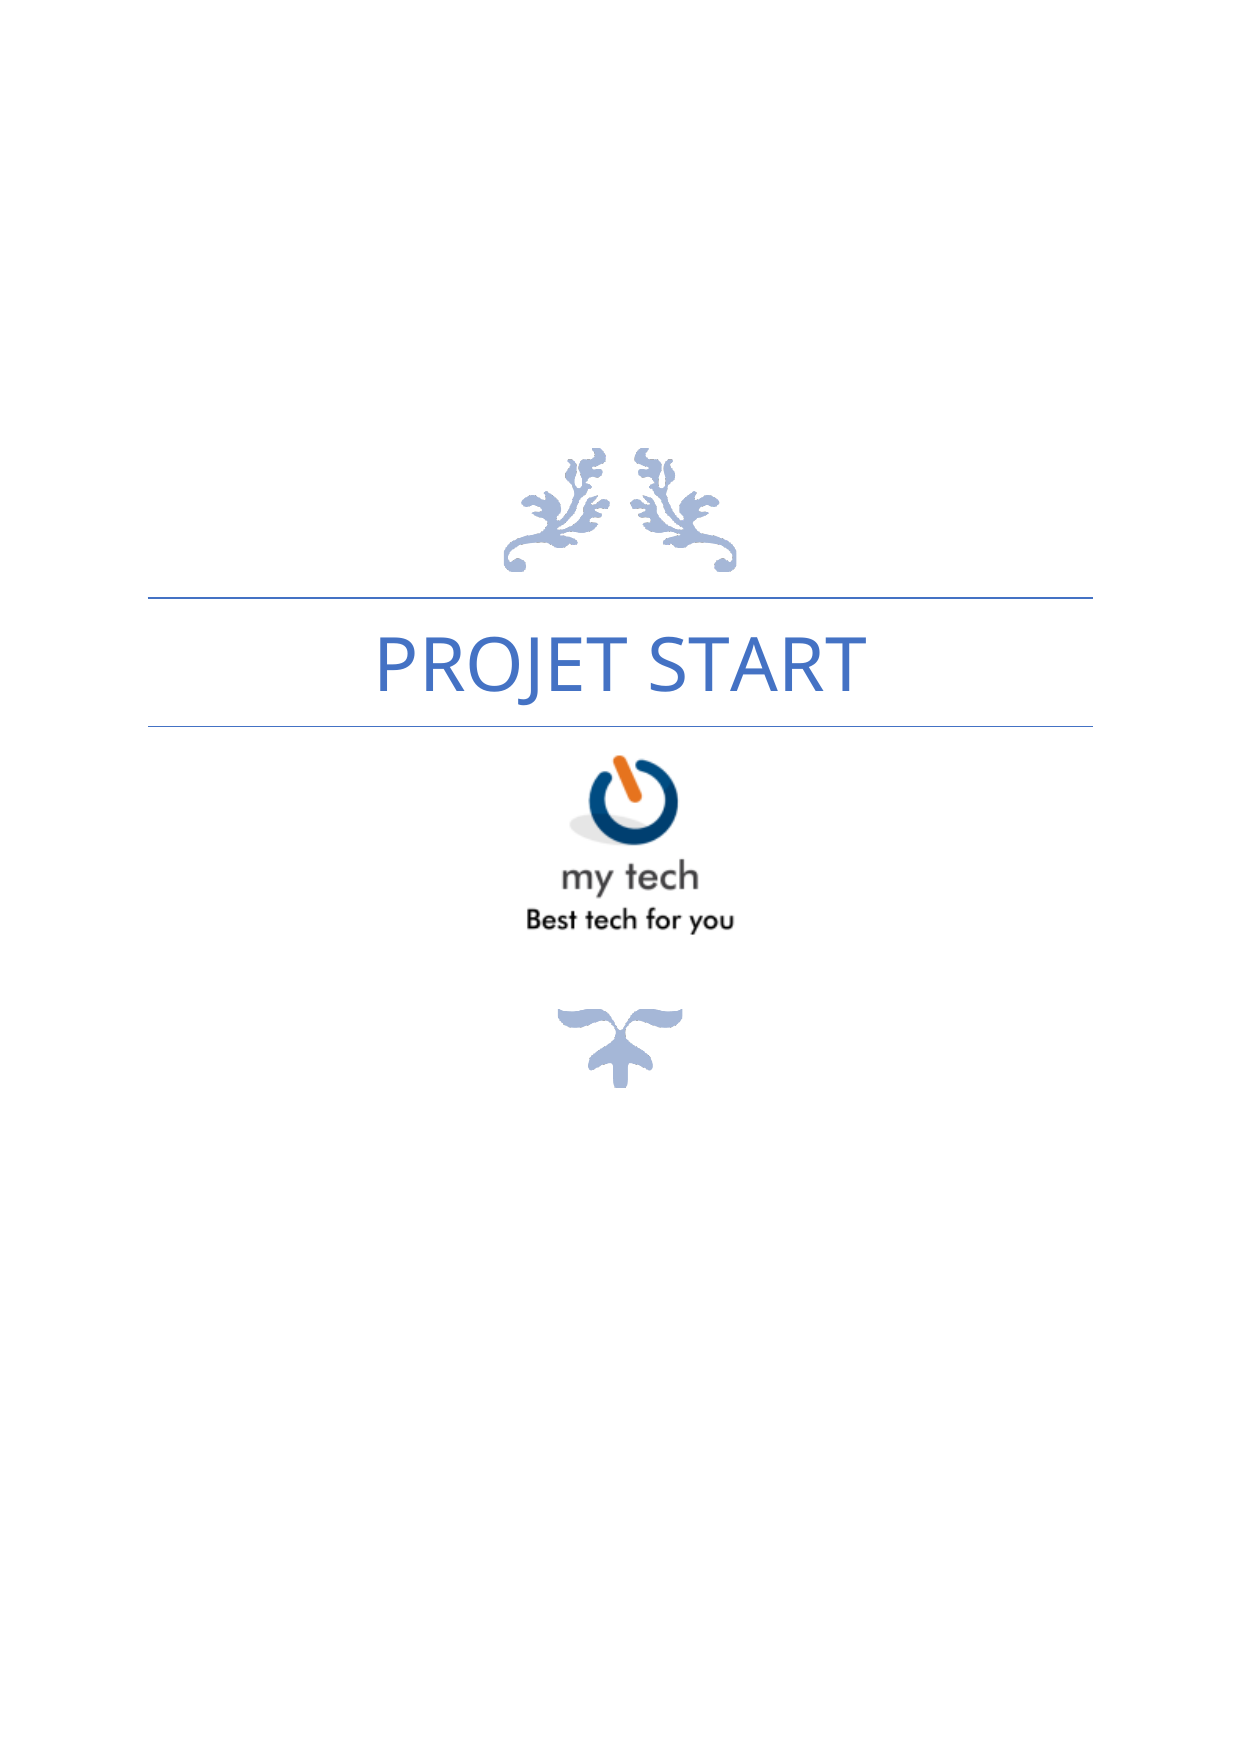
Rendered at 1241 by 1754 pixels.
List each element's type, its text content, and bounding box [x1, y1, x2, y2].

text Projet Start [148, 599, 1093, 726]
